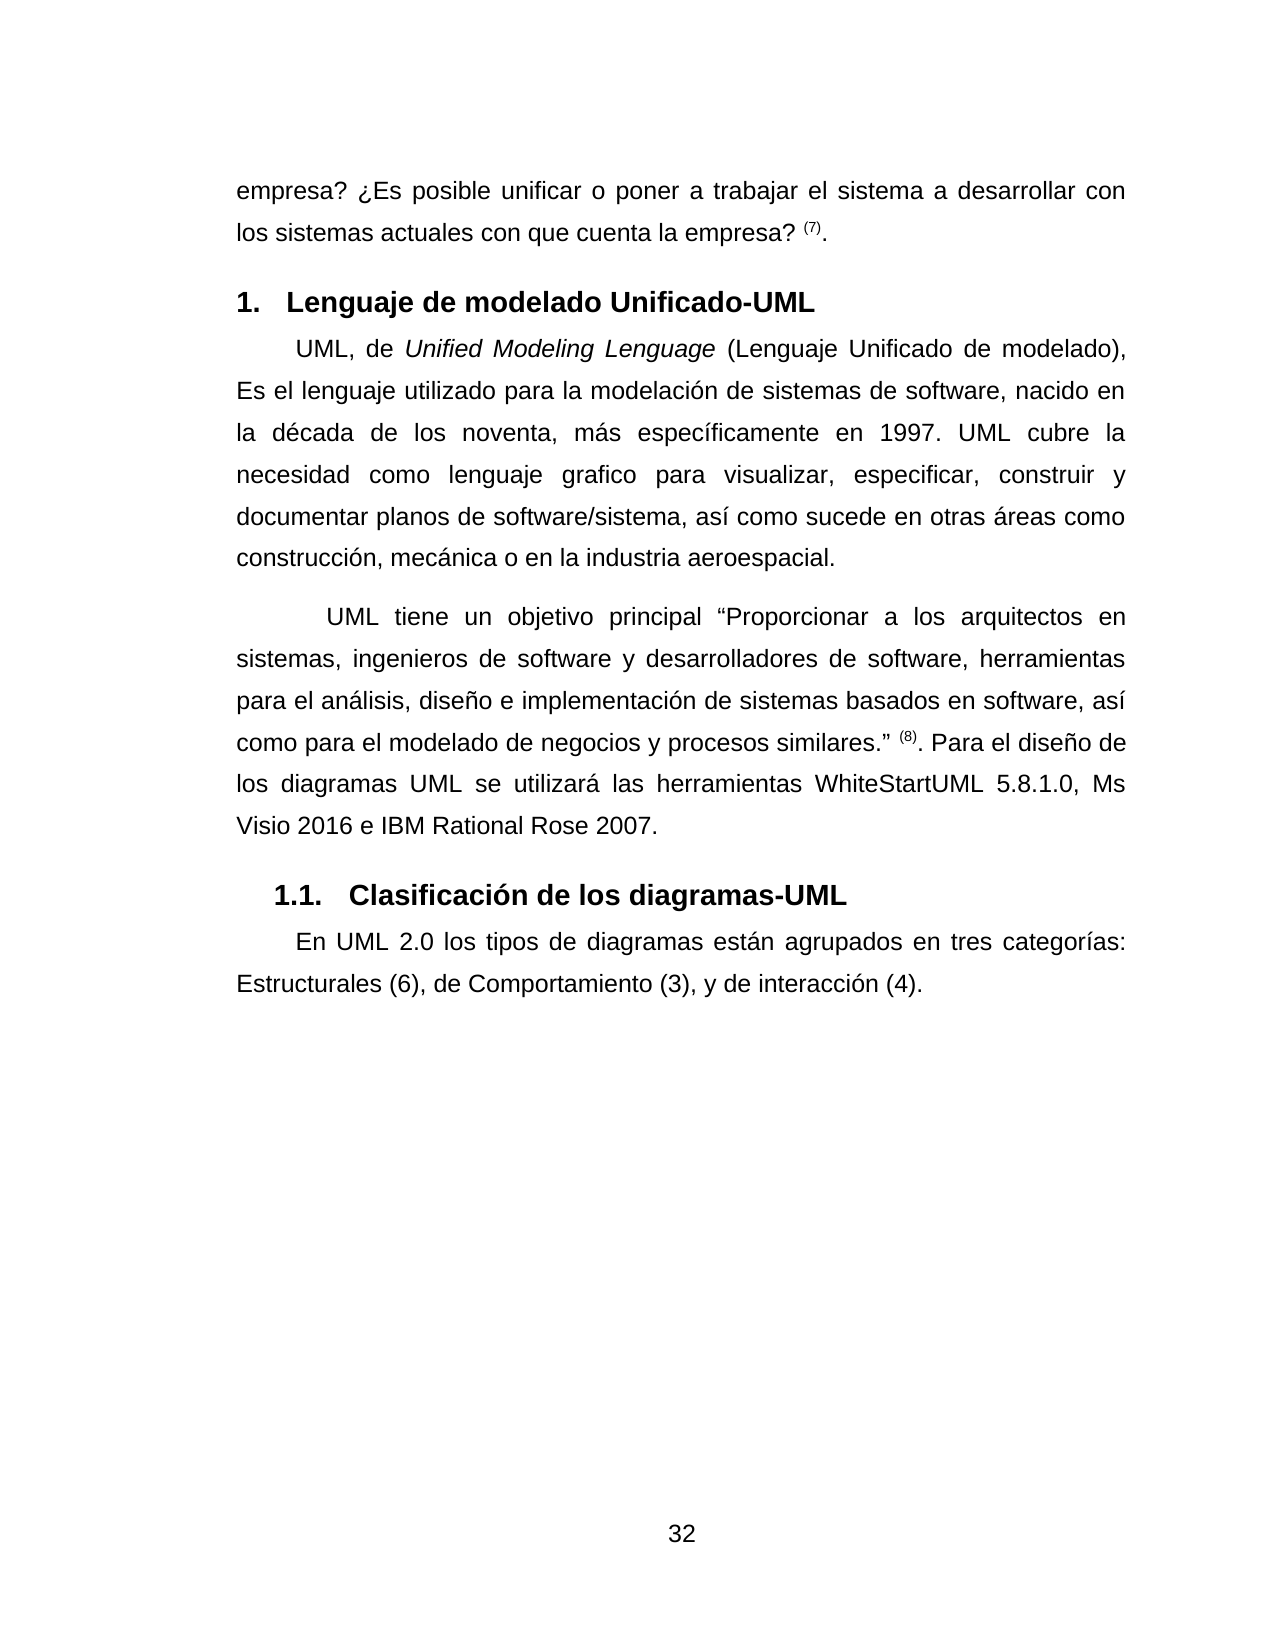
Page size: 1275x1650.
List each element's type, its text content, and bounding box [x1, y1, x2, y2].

text UML tiene un objetivo principal “Proporcionar a los arquitectos en sistemas, ingenieros de software y desarrolladores de software, herramientas para el análisis, diseño e implementación de sistemas basados en software, así como para el modelado de negocios y procesos similares.” (8). Para el diseño de los diagramas UML se utilizará las herramientas WhiteStartUML 5.8.1.0, Ms Visio 2016 e IBM Rational Rose 2007. [236, 603, 1127, 840]
text En UML 2.0 los tipos de diagramas están agrupados en tres categorías: Estructurales (6), de Comportamiento (3), y de interacción (4). [236, 928, 1127, 998]
text empresa? ¿Es posible unificar o poner a trabajar el sistema a desarrollar con los sistemas actuales con que cuenta la empresa? (7). [236, 177, 1127, 247]
text UML, de Unified Modeling Lenguage (Lenguaje Unificado de modelado), Es el lenguaje utilizado para la modelación de sistemas de software, nacido en la década de los noventa, más específicamente en 1997. UML cubre la necesidad como lenguaje grafico para visualizar, especificar, construir y documentar planos de software/sistema, así como sucede en otras áreas como construcción, mecánica o en la industria aeroespacial. [236, 335, 1127, 572]
subtitle Lenguaje de modelado Unificado-UML [236, 286, 1127, 318]
subtitle Clasificación de los diagramas-UML [274, 879, 1127, 912]
